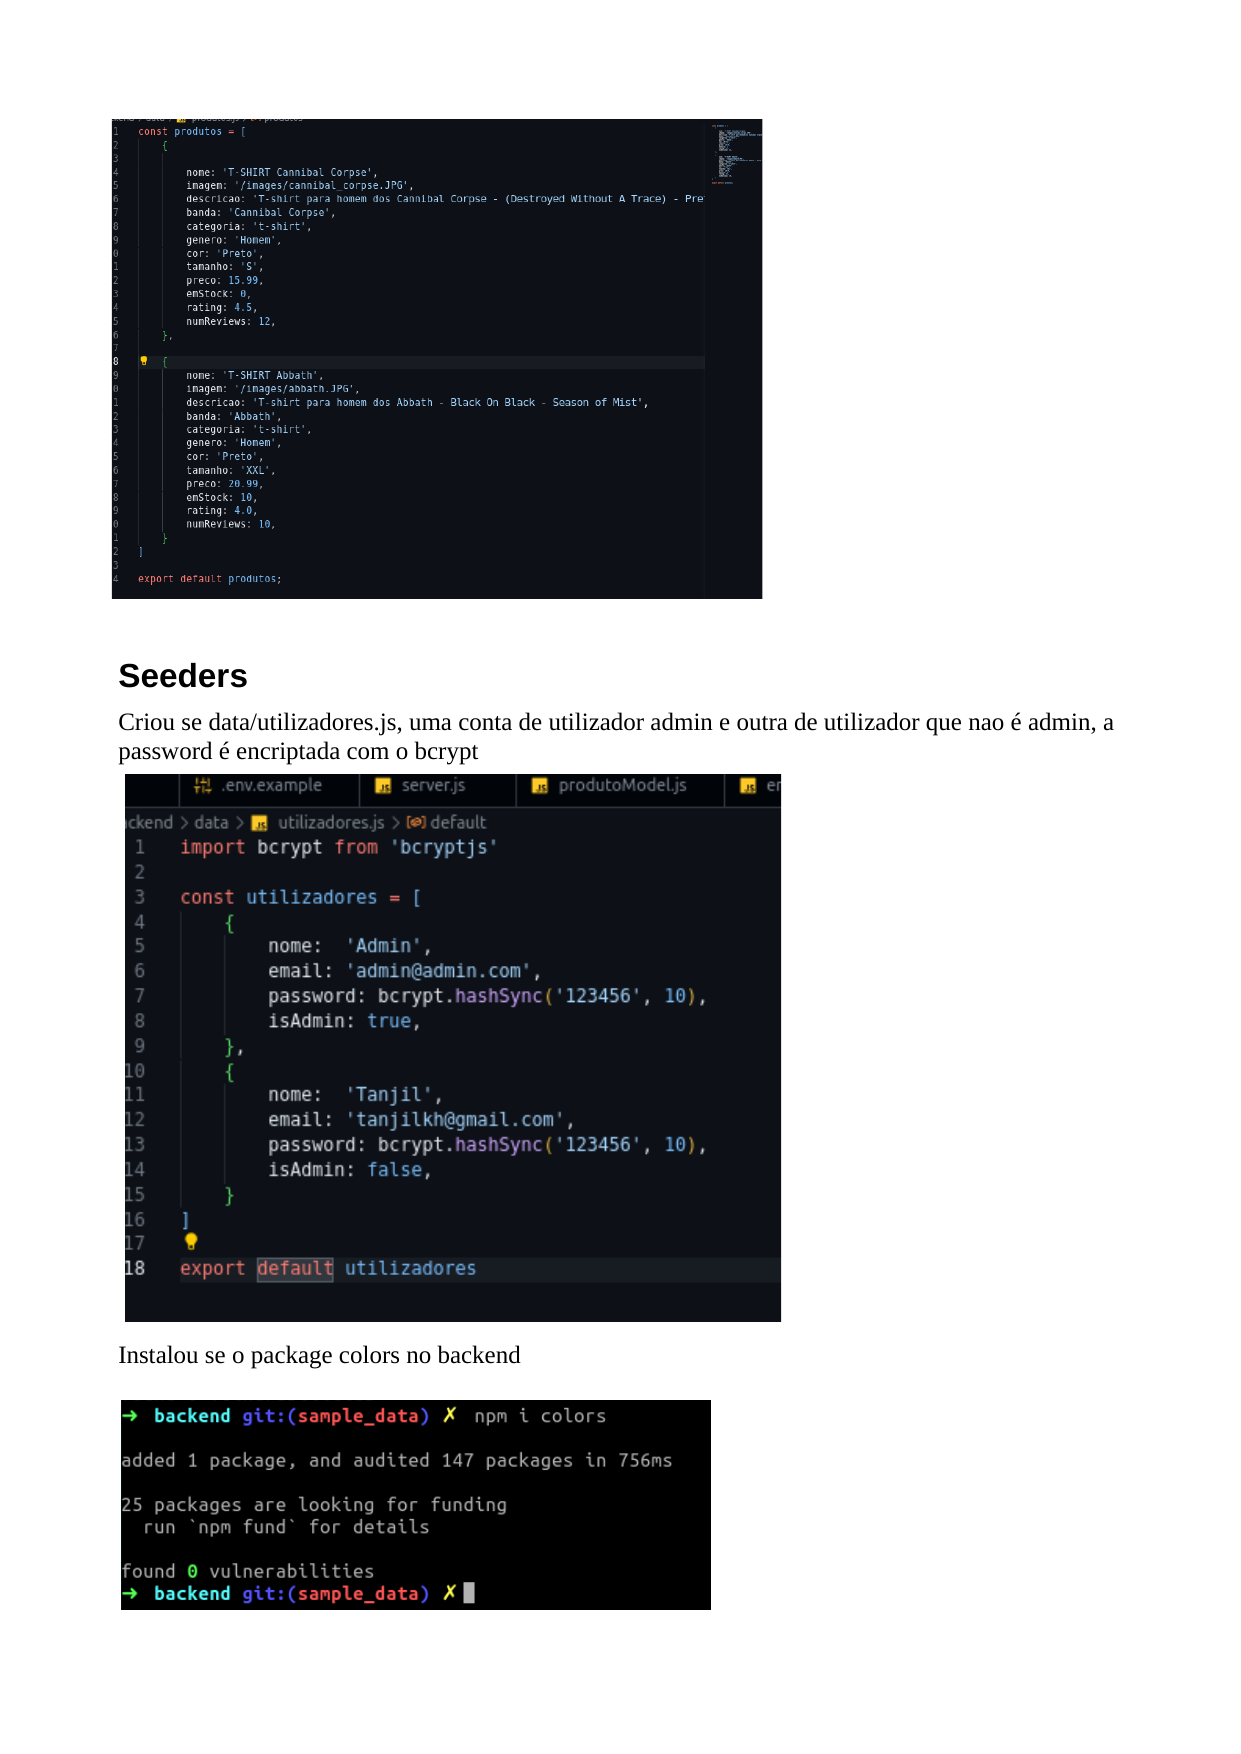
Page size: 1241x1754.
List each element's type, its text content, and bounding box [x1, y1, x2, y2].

picture [121, 1400, 711, 1610]
picture [111, 119, 763, 599]
text Criou se data/utilizadores.js, uma conta de utilizador admin e outra de utilizador que nao é admin, a password é encriptada com o bcrypt [118, 707, 1122, 765]
text Instalou se o package colors no backend [118, 1340, 1122, 1369]
picture [125, 774, 782, 1322]
subtitle Seeders [118, 656, 1122, 695]
